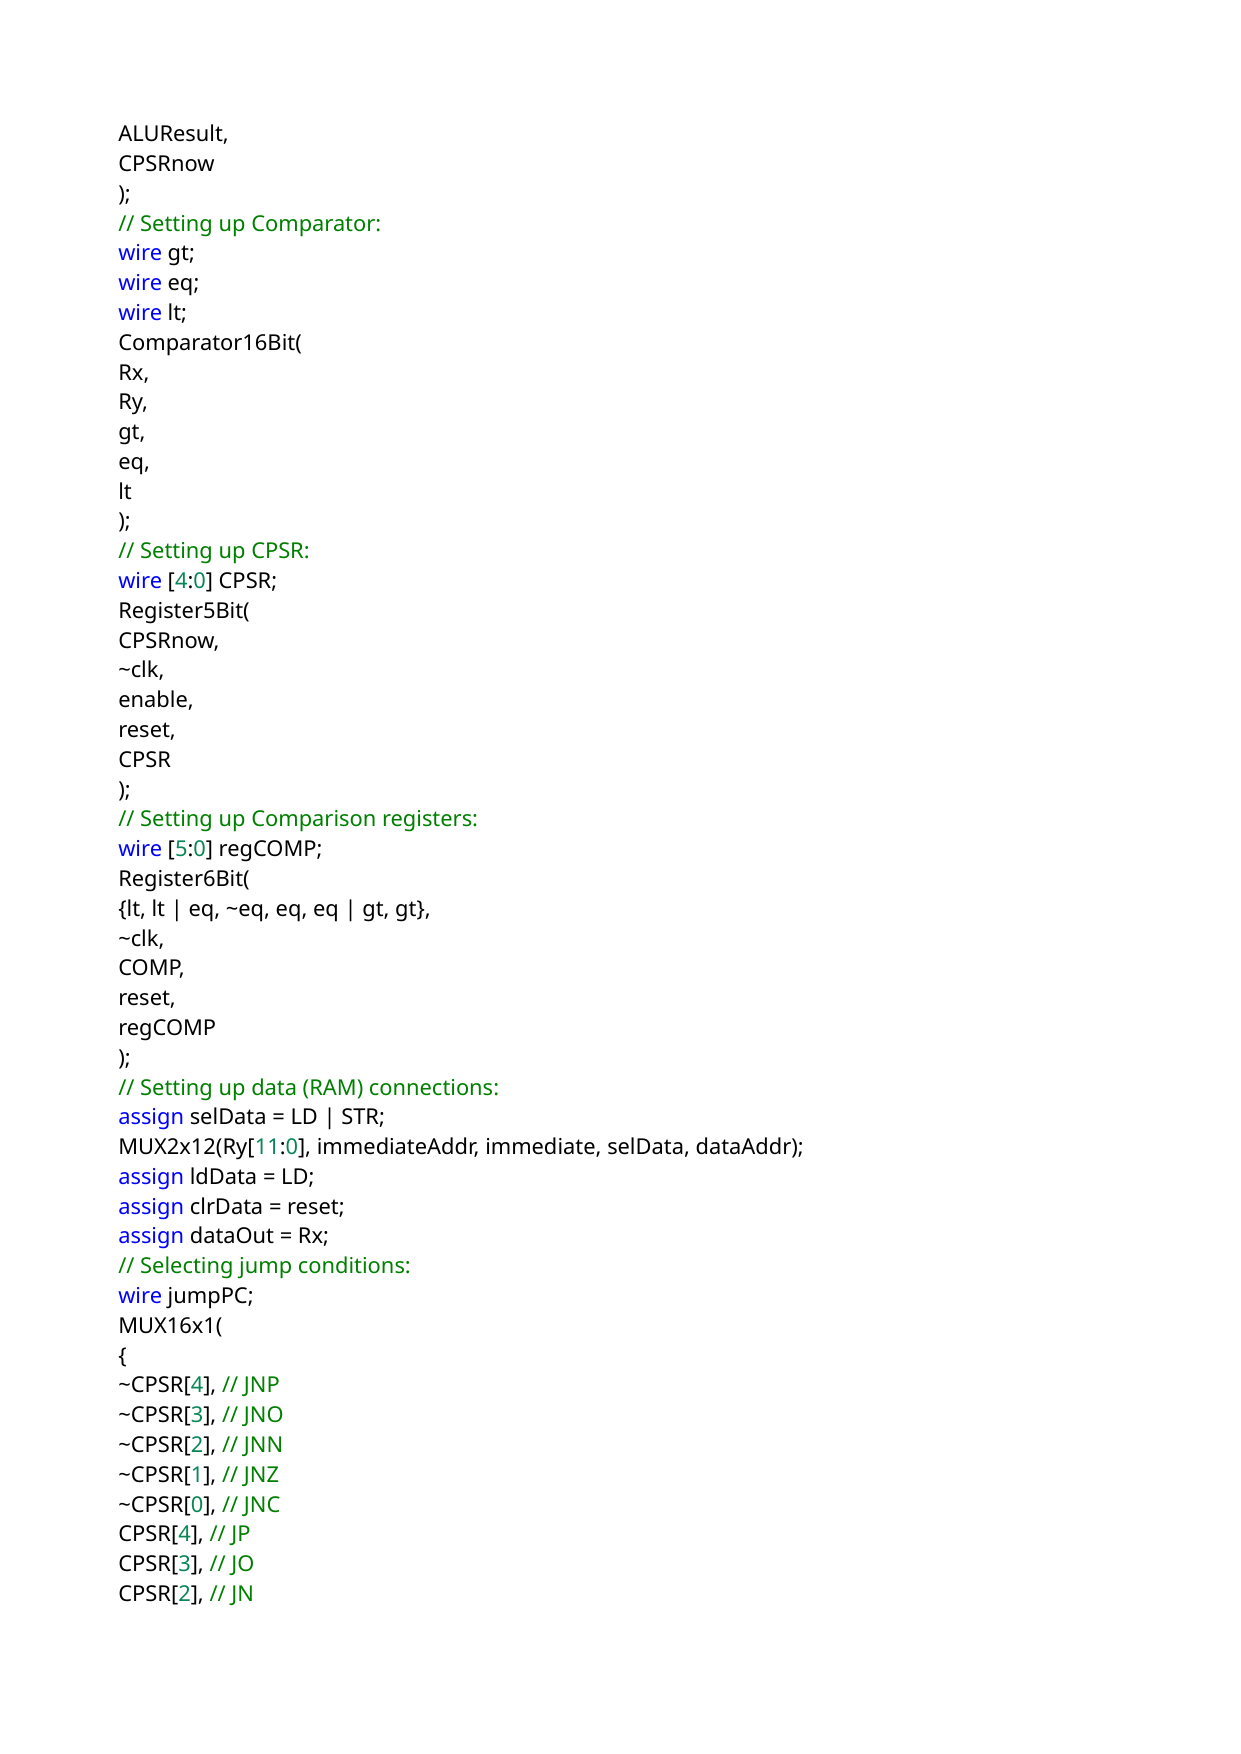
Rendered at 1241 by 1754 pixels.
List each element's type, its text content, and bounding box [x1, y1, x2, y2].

text ~CPSR[3], // JNO [118, 1399, 1122, 1429]
text wire lt; [118, 297, 1122, 327]
text wire eq; [118, 267, 1122, 297]
text {lt, lt | eq, ~eq, eq, eq | gt, gt}, [118, 893, 1122, 922]
text wire jumpPC; [118, 1280, 1122, 1310]
text // Setting up CPSR: [118, 535, 1122, 565]
text ); [118, 1042, 1122, 1071]
text CPSR[4], // JP [118, 1518, 1122, 1548]
text CPSR[2], // JN [118, 1578, 1122, 1608]
text // Setting up data (RAM) connections: [118, 1071, 1122, 1101]
text CPSR[3], // JO [118, 1548, 1122, 1578]
text enable, [118, 684, 1122, 714]
text wire [4:0] CPSR; [118, 565, 1122, 595]
text ); [118, 178, 1122, 207]
text ~CPSR[4], // JNP [118, 1369, 1122, 1399]
text assign dataOut = Rx; [118, 1220, 1122, 1250]
text Rx, [118, 356, 1122, 386]
text // Selecting jump conditions: [118, 1250, 1122, 1280]
text COMP, [118, 952, 1122, 982]
text Comparator16Bit( [118, 327, 1122, 356]
text wire gt; [118, 237, 1122, 267]
text ~CPSR[1], // JNZ [118, 1459, 1122, 1488]
text ~CPSR[0], // JNC [118, 1488, 1122, 1518]
text ~CPSR[2], // JNN [118, 1429, 1122, 1459]
text CPSRnow, [118, 624, 1122, 654]
text ); [118, 505, 1122, 535]
text ~clk, [118, 654, 1122, 684]
text ); [118, 773, 1122, 803]
text CPSR [118, 744, 1122, 773]
text Register5Bit( [118, 595, 1122, 624]
text CPSRnow [118, 148, 1122, 178]
text regCOMP [118, 1012, 1122, 1042]
text reset, [118, 982, 1122, 1012]
text assign clrData = reset; [118, 1191, 1122, 1220]
text ALUResult, [118, 118, 1122, 148]
text ~clk, [118, 922, 1122, 952]
text reset, [118, 714, 1122, 744]
text MUX2x12(Ry[11:0], immediateAddr, immediate, selData, dataAddr); [118, 1131, 1122, 1161]
text gt, [118, 416, 1122, 446]
text wire [5:0] regCOMP; [118, 833, 1122, 863]
text assign selData = LD | STR; [118, 1101, 1122, 1131]
text // Setting up Comparison registers: [118, 803, 1122, 833]
text Register6Bit( [118, 863, 1122, 893]
text MUX16x1( [118, 1310, 1122, 1339]
text { [118, 1339, 1122, 1369]
text Ry, [118, 386, 1122, 416]
text // Setting up Comparator: [118, 207, 1122, 237]
text eq, [118, 446, 1122, 476]
text lt [118, 476, 1122, 505]
text assign ldData = LD; [118, 1161, 1122, 1191]
